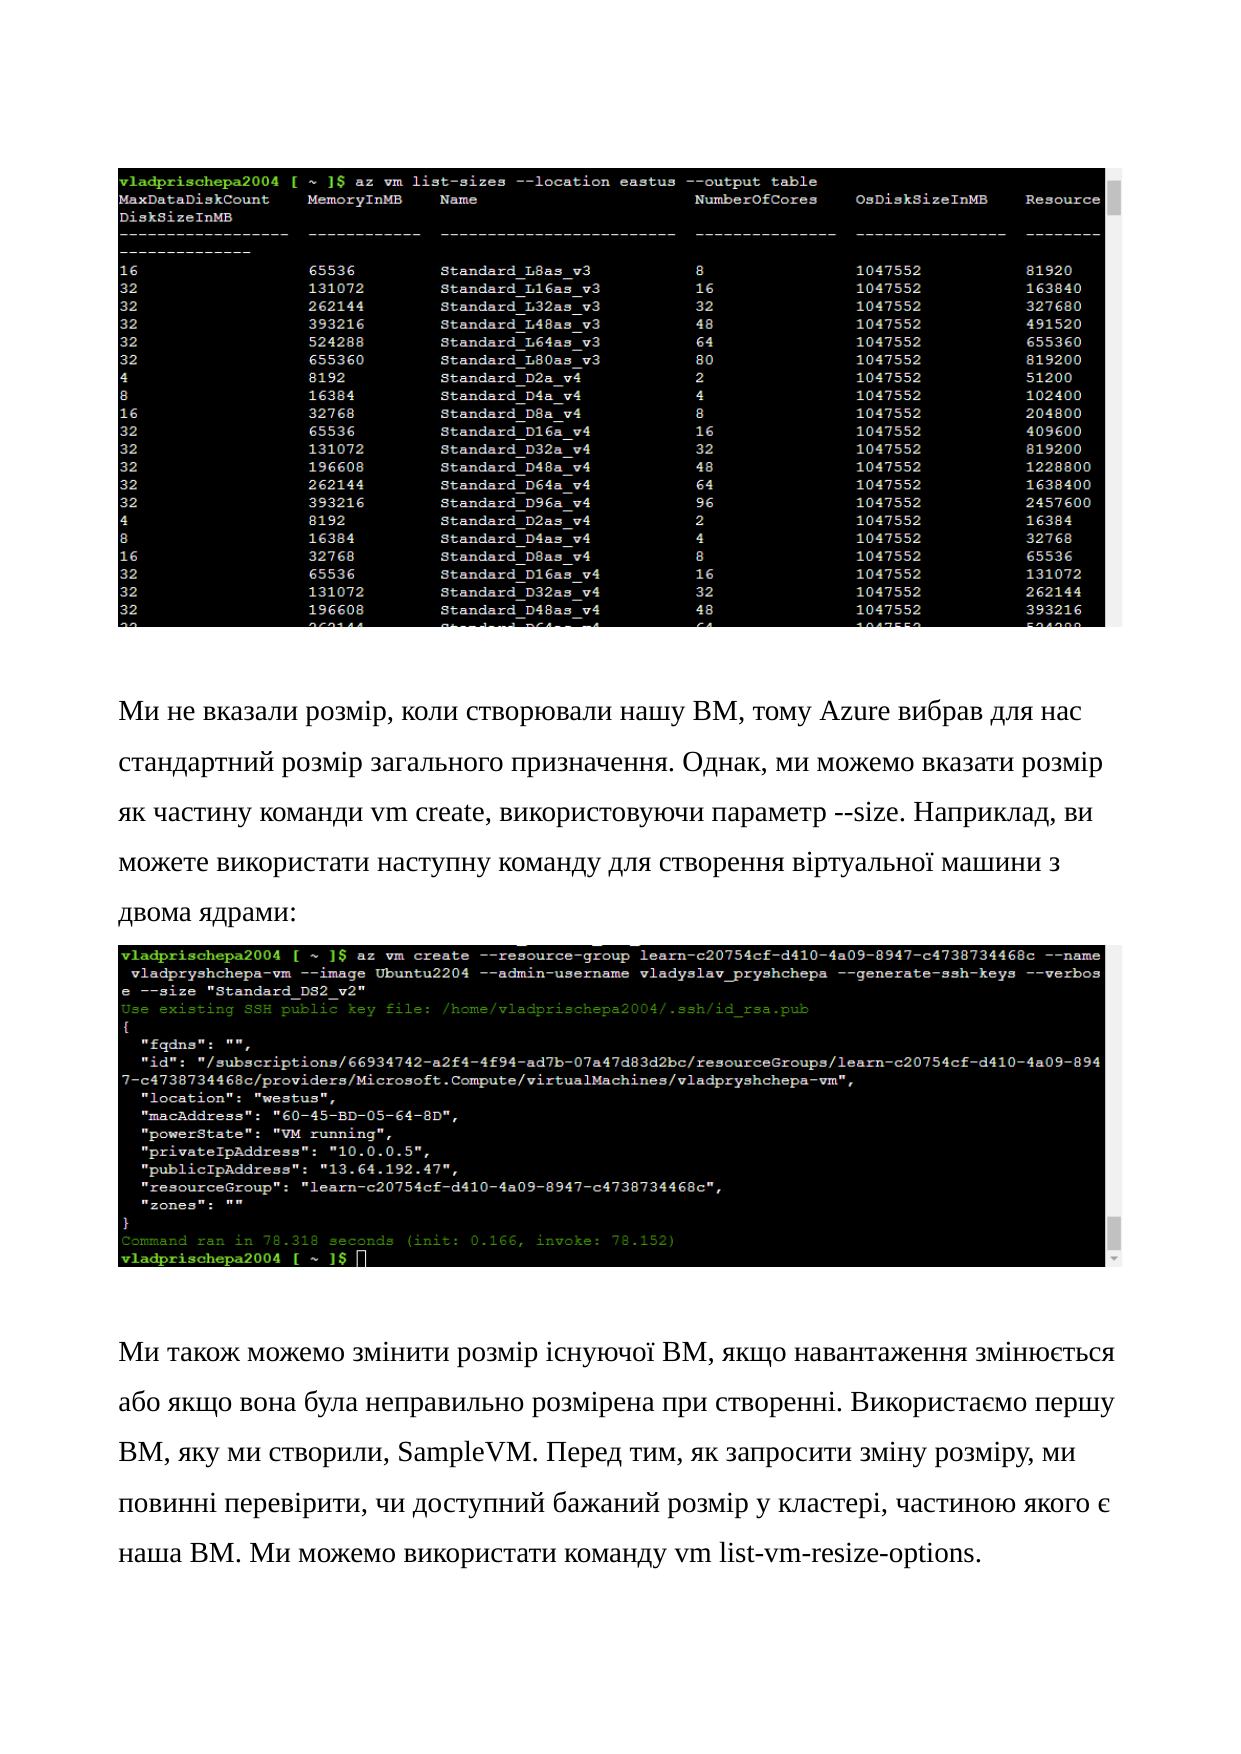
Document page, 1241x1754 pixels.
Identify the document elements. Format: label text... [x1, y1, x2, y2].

picture [118, 168, 1123, 627]
picture [118, 945, 1123, 1267]
text Ми не вказали розмір, коли створювали нашу ВМ, тому Azure вибрав для нас стандартний розмір загального призначення. Однак, ми можемо вказати розмір як частину команди vm create, використовуючи параметр --size. Наприклад, ви можете використати наступну команду для створення віртуальної машини з двома ядрами: [118, 693, 1122, 928]
text Ми також можемо змінити розмір існуючої ВМ, якщо навантаження змінюється або якщо вона була неправильно розмірена при створенні. Використаємо першу ВМ, яку ми створили, SampleVM. Перед тим, як запросити зміну розміру, ми повинні перевірити, чи доступний бажаний розмір у кластері, частиною якого є наша ВМ. Ми можемо використати команду vm list-vm-resize-options. [118, 1334, 1122, 1569]
